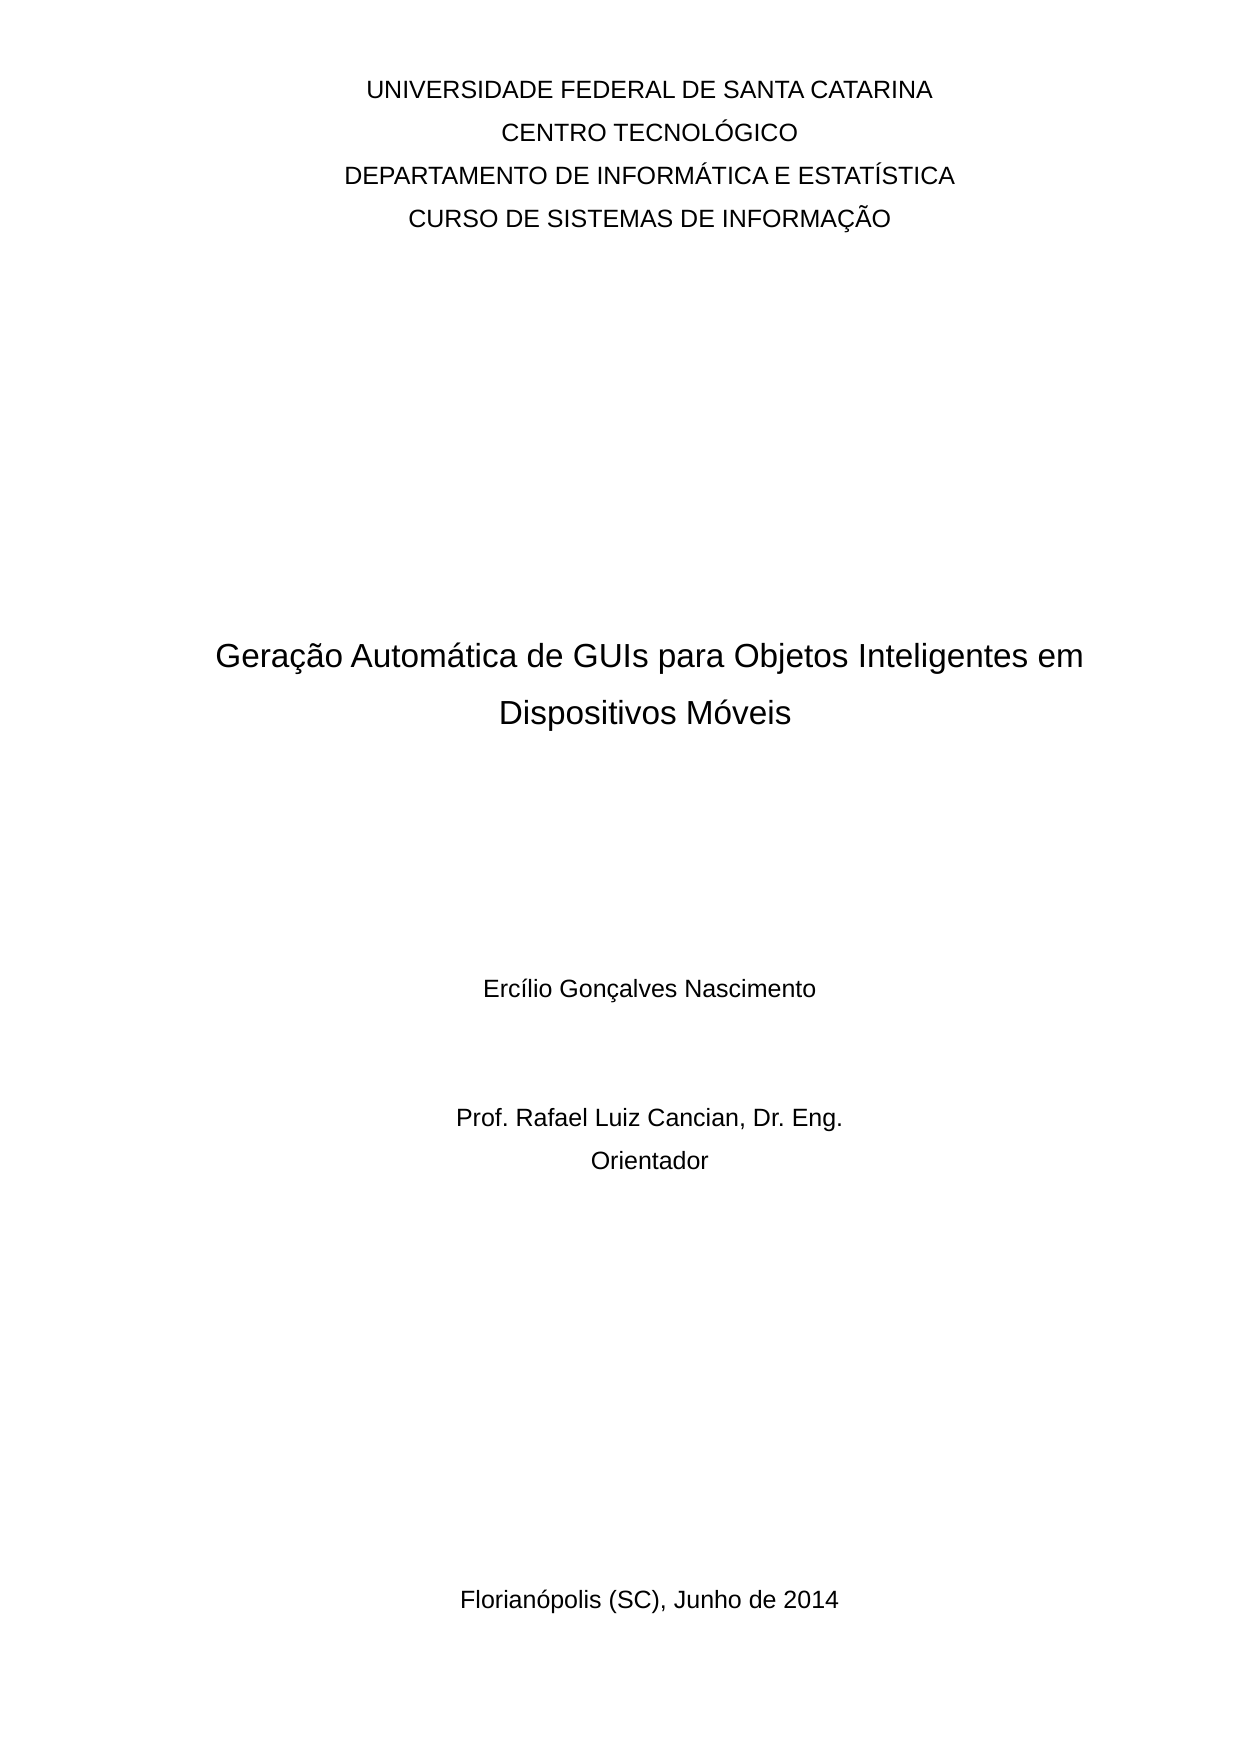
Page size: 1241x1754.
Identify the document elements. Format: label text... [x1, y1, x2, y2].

text Florianópolis (SC), Junho de 2014 [177, 1584, 1122, 1613]
text Geração Automática de GUIs para Objetos Inteligentes em Dispositivos Móveis [177, 636, 1122, 732]
text Ercílio Gonçalves Nascimento [177, 974, 1122, 1002]
text CENTRO TECNOLÓGICO [177, 118, 1122, 147]
text CURSO DE SISTEMAS DE INFORMAÇÃO [177, 204, 1122, 233]
text Orientador [177, 1146, 1122, 1175]
text Prof. Rafael Luiz Cancian, Dr. Eng. [177, 1103, 1122, 1132]
text DEPARTAMENTO DE INFORMÁTICA E ESTATÍSTICA [177, 161, 1122, 190]
text UNIVERSIDADE FEDERAL DE SANTA CATARINA [177, 75, 1122, 104]
